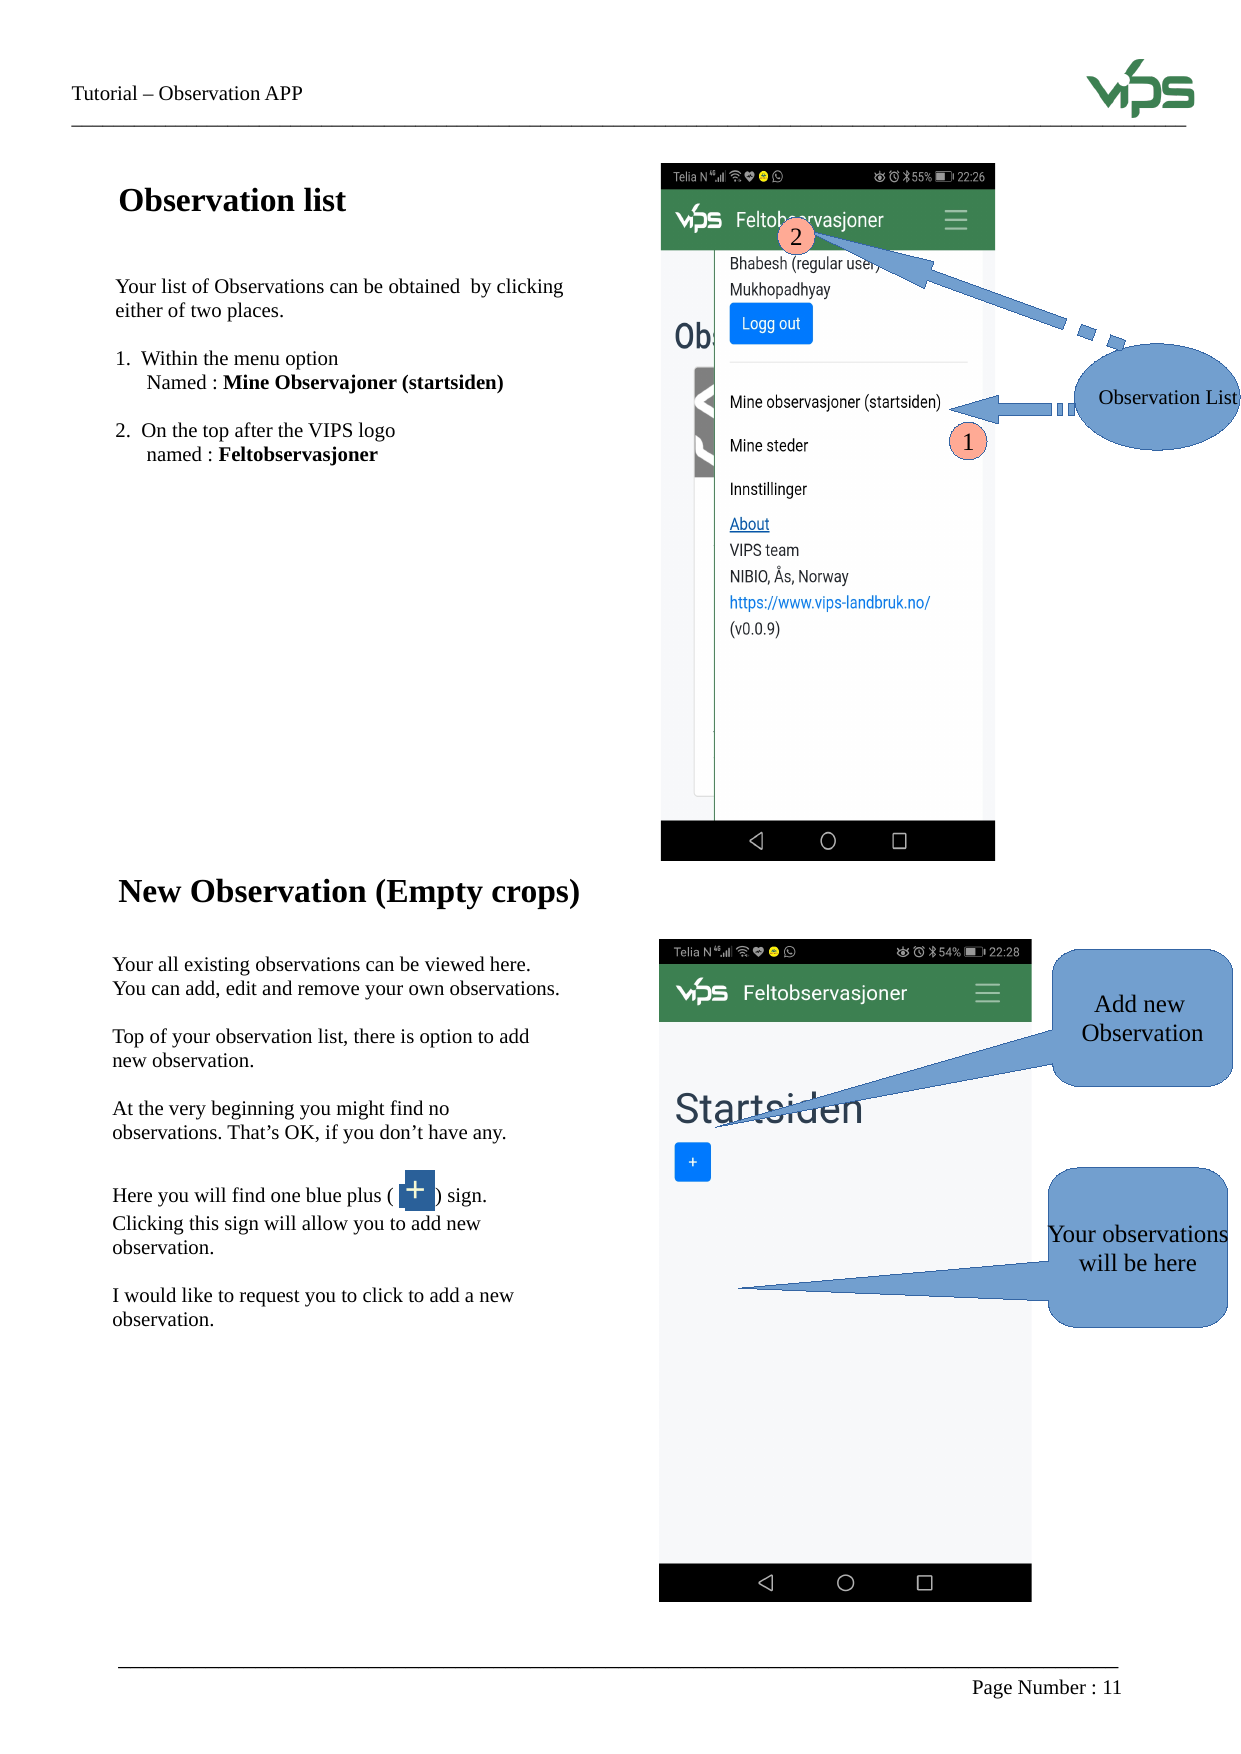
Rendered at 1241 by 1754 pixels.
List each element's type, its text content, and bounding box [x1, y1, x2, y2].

subtitle New Observation (Empty crops) [118, 871, 1122, 910]
picture [1086, 59, 1195, 118]
subtitle Observation list [118, 180, 660, 219]
picture [659, 939, 1032, 1602]
subtitle [996, 180, 1122, 219]
picture [660, 163, 996, 861]
